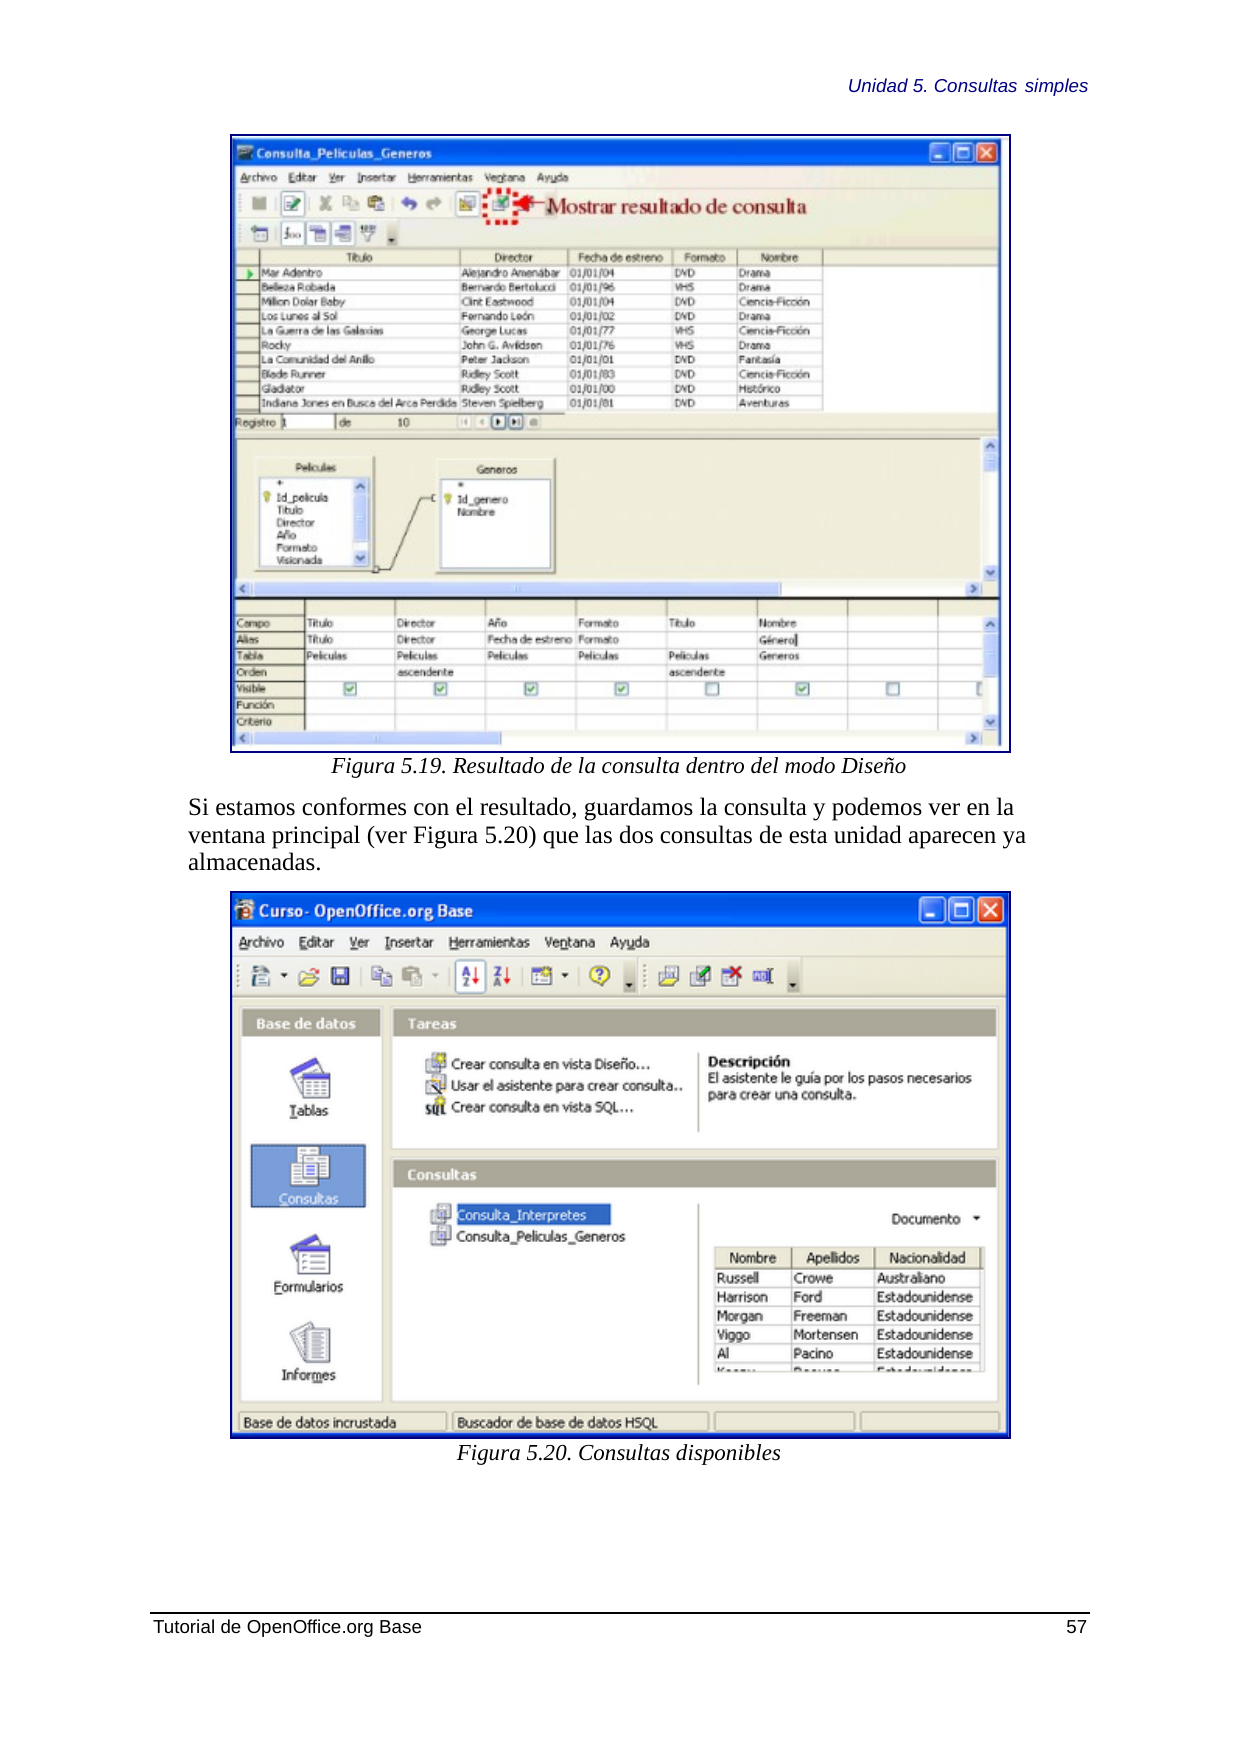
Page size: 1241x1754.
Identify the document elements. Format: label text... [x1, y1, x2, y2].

picture [232, 893, 1009, 1437]
text Figura 5.20. Consultas disponibles [150, 891, 1090, 1465]
text Figura 5.19. Resultado de la consulta dentro del modo Diseño [150, 134, 1090, 778]
picture [232, 136, 1009, 751]
text Si estamos conformes con el resultado, guardamos la consulta y podemos ver en la ventana principal (ver Figura 5.20) que las dos consultas de esta unidad aparecen ya almacenadas. [188, 793, 1090, 876]
